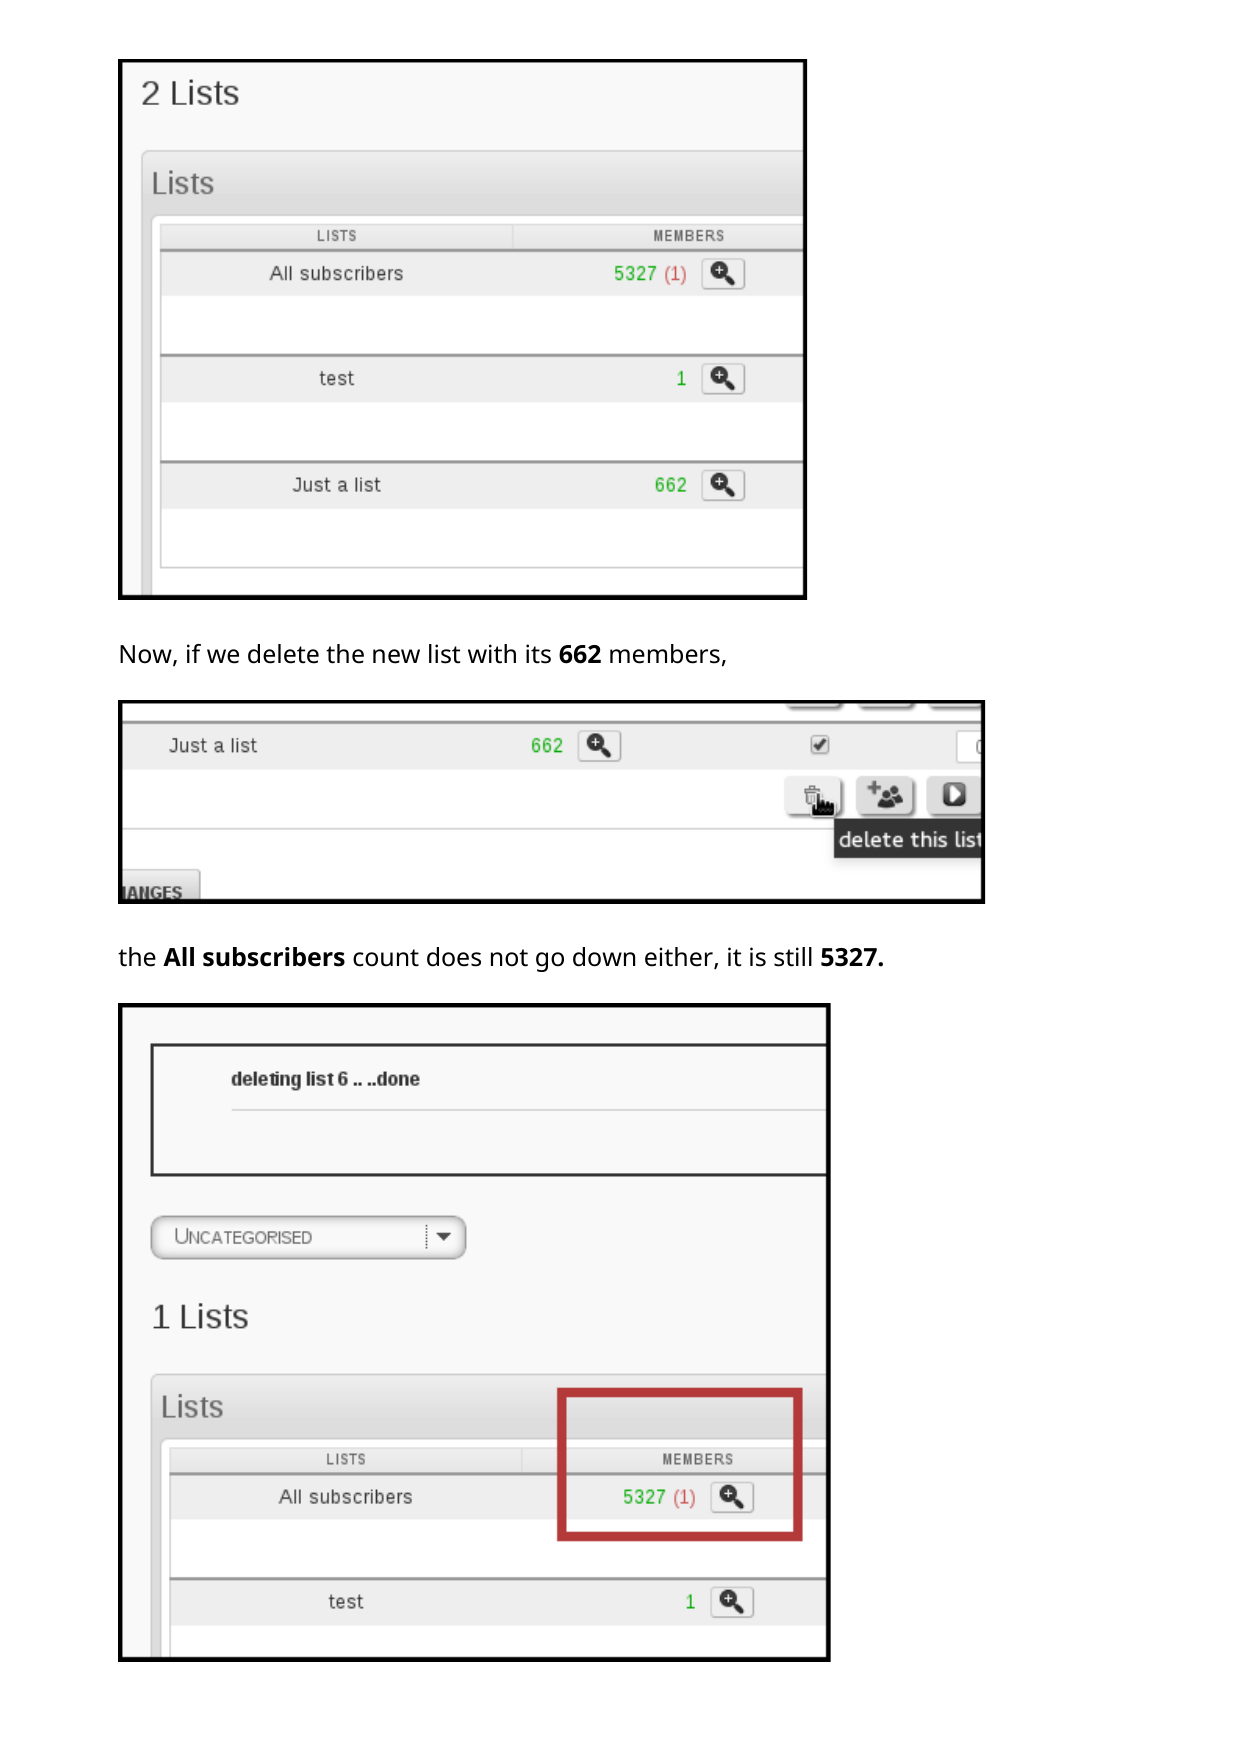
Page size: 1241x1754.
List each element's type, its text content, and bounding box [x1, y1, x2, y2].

text Now, if we delete the new list with its 662 members, [118, 636, 1181, 671]
picture [118, 700, 986, 904]
picture [118, 1003, 831, 1662]
picture [118, 59, 808, 600]
text the All subscribers count does not go down either, it is still 5327. [118, 940, 1181, 974]
